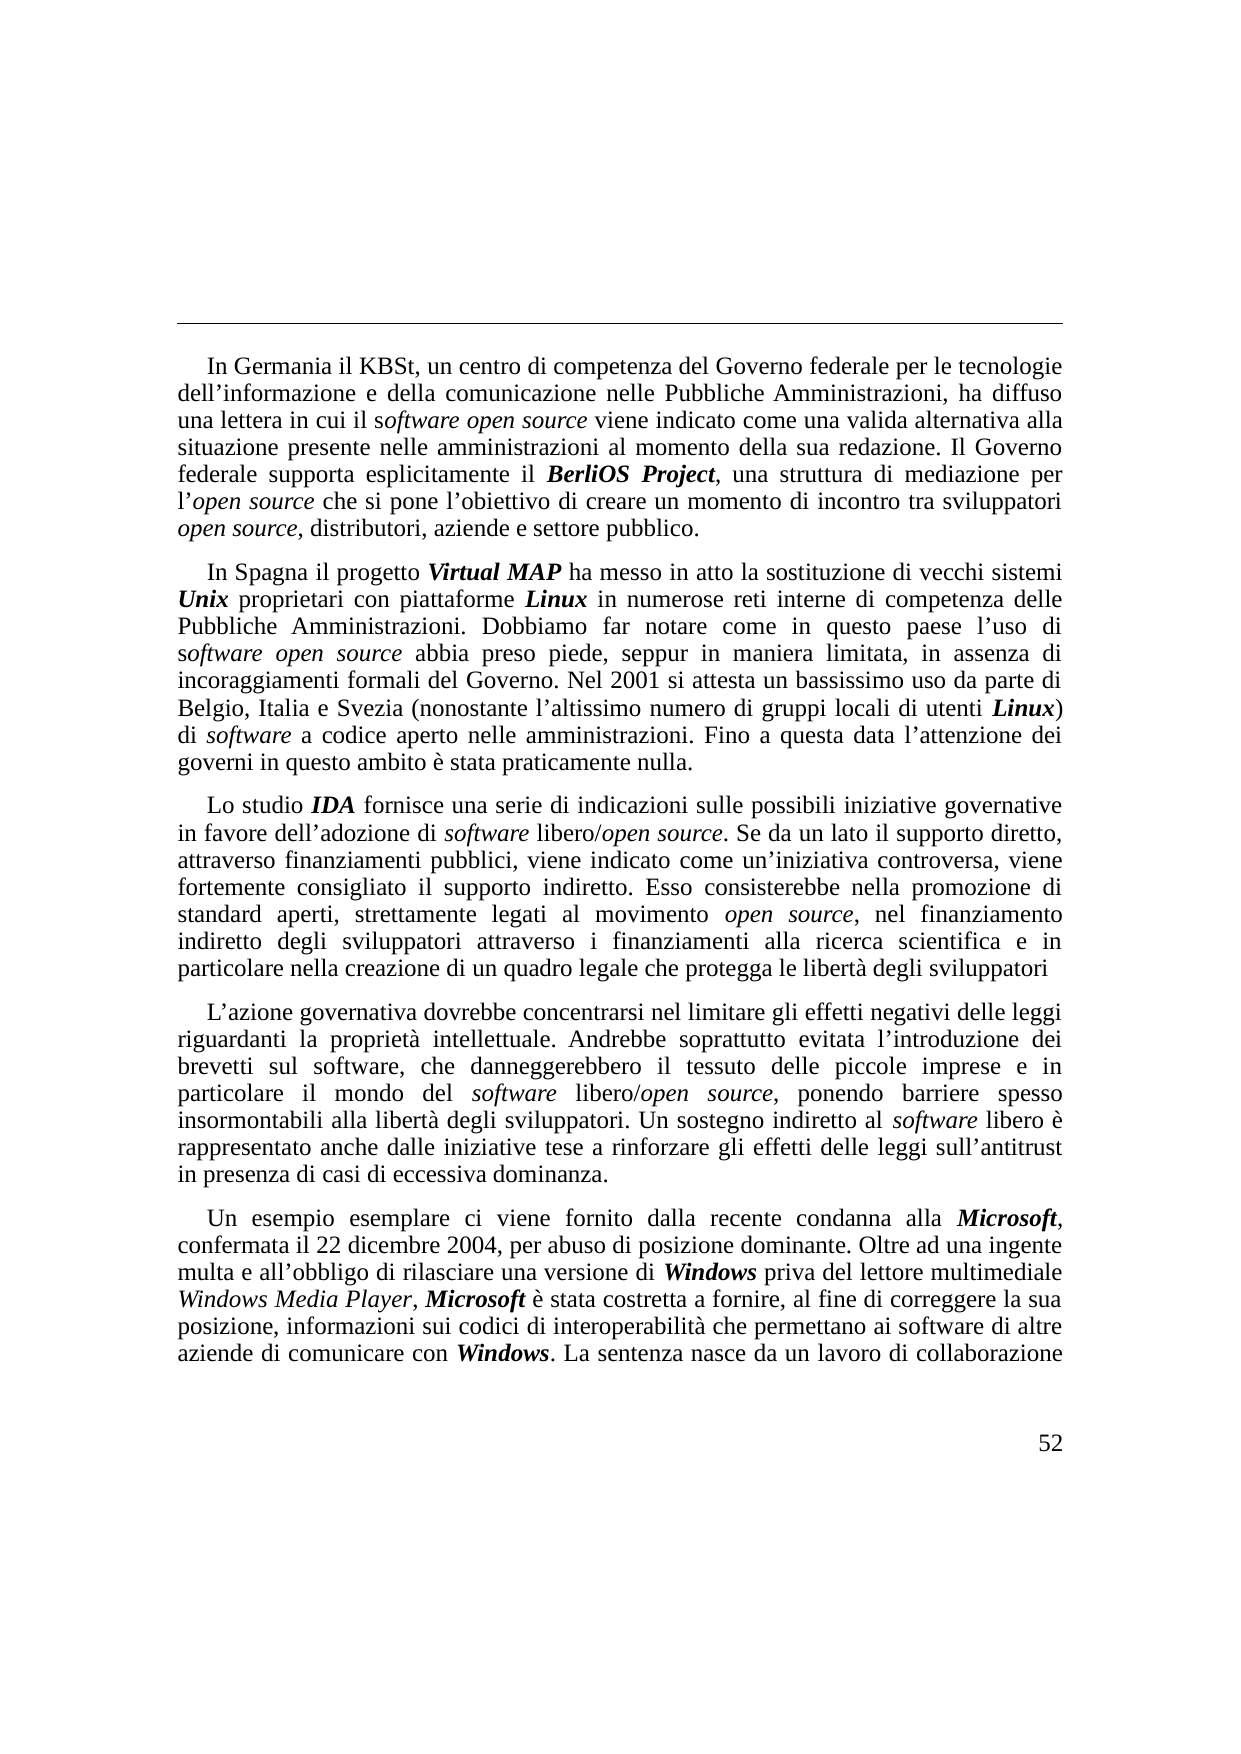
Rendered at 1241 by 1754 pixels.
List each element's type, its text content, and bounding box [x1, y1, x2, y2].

text In Germania il KBSt, un centro di competenza del Governo federale per le tecnologie dell’informazione e della comunicazione nelle Pubbliche Amministrazioni, ha diffuso una lettera in cui il software open source viene indicato come una valida alternativa alla situazione presente nelle amministrazioni al momento della sua redazione. Il Governo federale supporta esplicitamente il BerliOS Project, una struttura di mediazione per l’open source che si pone l’obiettivo di creare un momento di incontro tra sviluppatori open source, distributori, aziende e settore pubblico. [177, 353, 1063, 542]
text L’azione governativa dovrebbe concentrarsi nel limitare gli effetti negativi delle leggi riguardanti la proprietà intellettuale. Andrebbe soprattutto evitata l’introduzione dei brevetti sul software, che danneggerebbero il tessuto delle piccole imprese e in particolare il mondo del software libero/open source, ponendo barriere spesso insormontabili alla libertà degli sviluppatori. Un sostegno indiretto al software libero è rappresentato anche dalle iniziative tese a rinforzare gli effetti delle leggi sull’antitrust in presenza di casi di eccessiva dominanza. [177, 998, 1063, 1188]
text In Spagna il progetto Virtual MAP ha messo in atto la sostituzione di vecchi sistemi Unix proprietari con piattaforme Linux in numerose reti interne di competenza delle Pubbliche Amministrazioni. Dobbiamo far notare come in questo paese l’uso di software open source abbia preso piede, seppur in maniera limitata, in assenza di incoraggiamenti formali del Governo. Nel 2001 si attesta un bassissimo uso da parte di Belgio, Italia e Svezia (nonostante l’altissimo numero di gruppi locali di utenti Linux) di software a codice aperto nelle amministrazioni. Fino a questa data l’attenzione dei governi in questo ambito è stata praticamente nulla. [177, 559, 1063, 776]
text Lo studio IDA fornisce una serie di indicazioni sulle possibili iniziative governative in favore dell’adozione di software libero/open source. Se da un lato il supporto diretto, attraverso finanziamenti pubblici, viene indicato come un’iniziativa controversa, viene fortemente consigliato il supporto indiretto. Esso consisterebbe nella promozione di standard aperti, strettamente legati al movimento open source, nel finanziamento indiretto degli sviluppatori attraverso i finanziamenti alla ricerca scientifica e in particolare nella creazione di un quadro legale che protegga le libertà degli sviluppatori [177, 792, 1063, 982]
text Un esempio esemplare ci viene fornito dalla recente condanna alla Microsoft, confermata il 22 dicembre 2004, per abuso di posizione dominante. Oltre ad una ingente multa e all’obbligo di rilasciare una versione di Windows priva del lettore multimediale Windows Media Player, Microsoft è stata costretta a fornire, al fine di correggere la sua posizione, informazioni sui codici di interoperabilità che permettano ai software di altre aziende di comunicare con Windows. La sentenza nasce da un lavoro di collaborazione [177, 1205, 1063, 1367]
